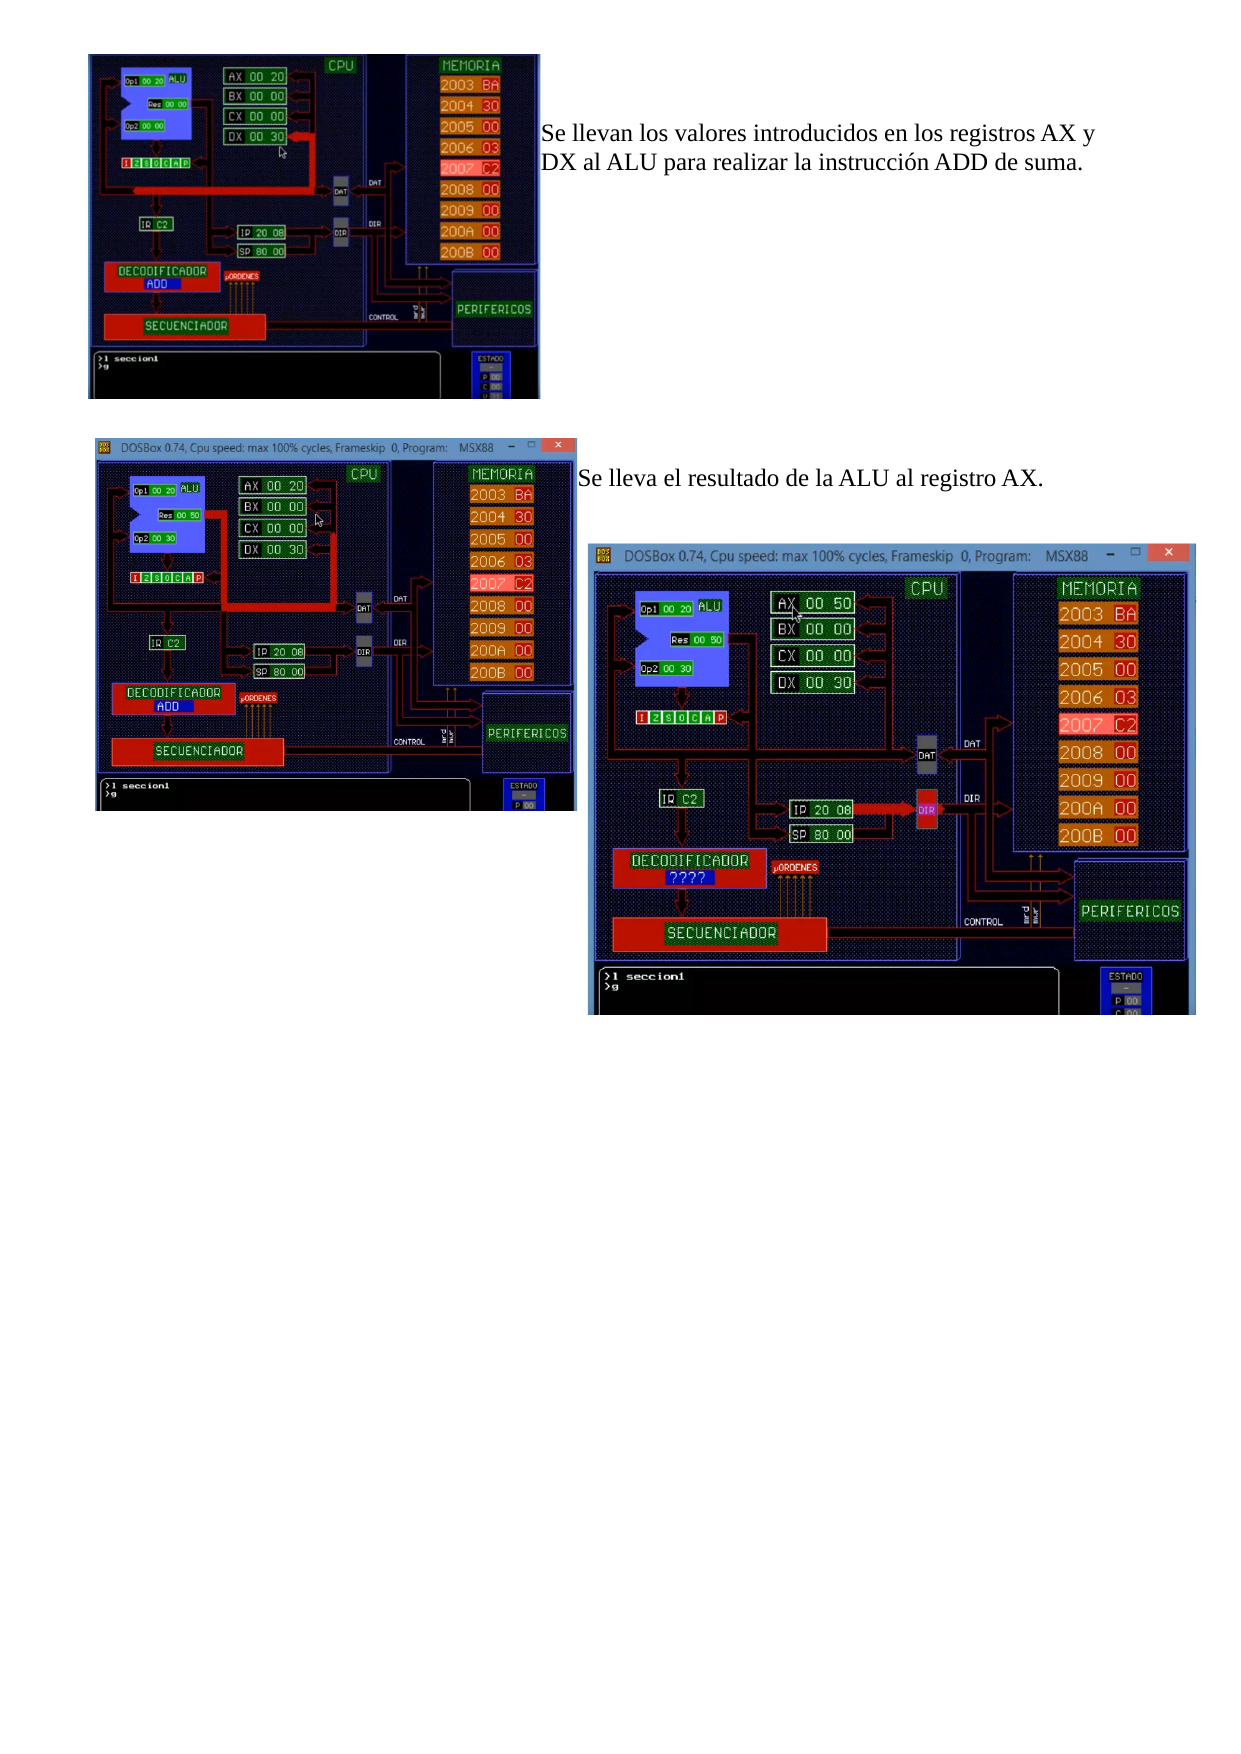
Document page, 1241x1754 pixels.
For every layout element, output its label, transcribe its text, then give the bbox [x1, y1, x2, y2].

picture [587, 541, 1197, 1015]
picture [88, 54, 541, 399]
picture [95, 437, 578, 811]
text Se llevan los valores introducidos en los registros AX y DX al ALU para realizar la instrucción ADD de suma. [541, 118, 1122, 176]
text Se lleva el resultado de la ALU al registro AX. [578, 463, 1122, 492]
